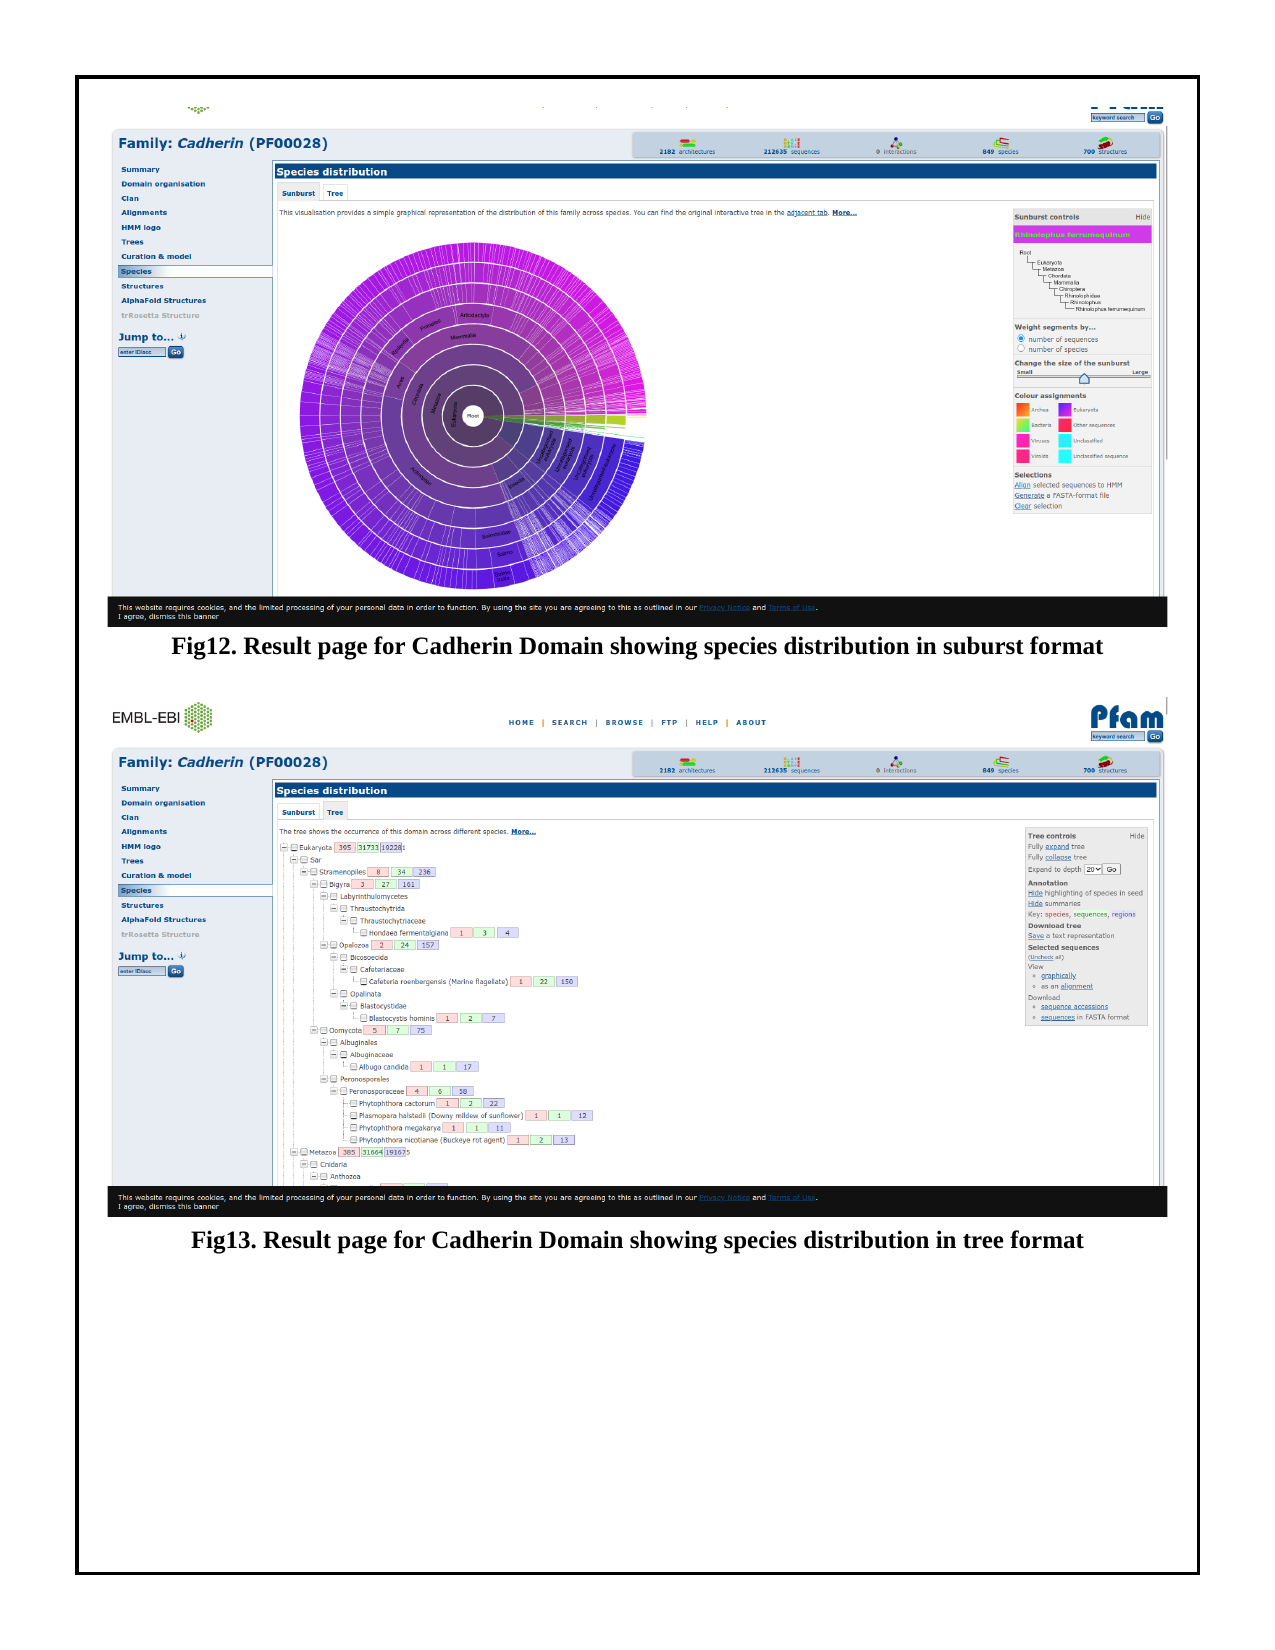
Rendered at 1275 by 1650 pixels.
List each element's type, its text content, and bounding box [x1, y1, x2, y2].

text Fig13. Result page for Cadherin Domain showing species distribution in tree format [108, 1217, 1167, 1254]
picture [107, 696, 1168, 1217]
text Fig12. Result page for Cadherin Domain showing species distribution in suburst format [108, 627, 1167, 659]
picture [107, 107, 1168, 627]
